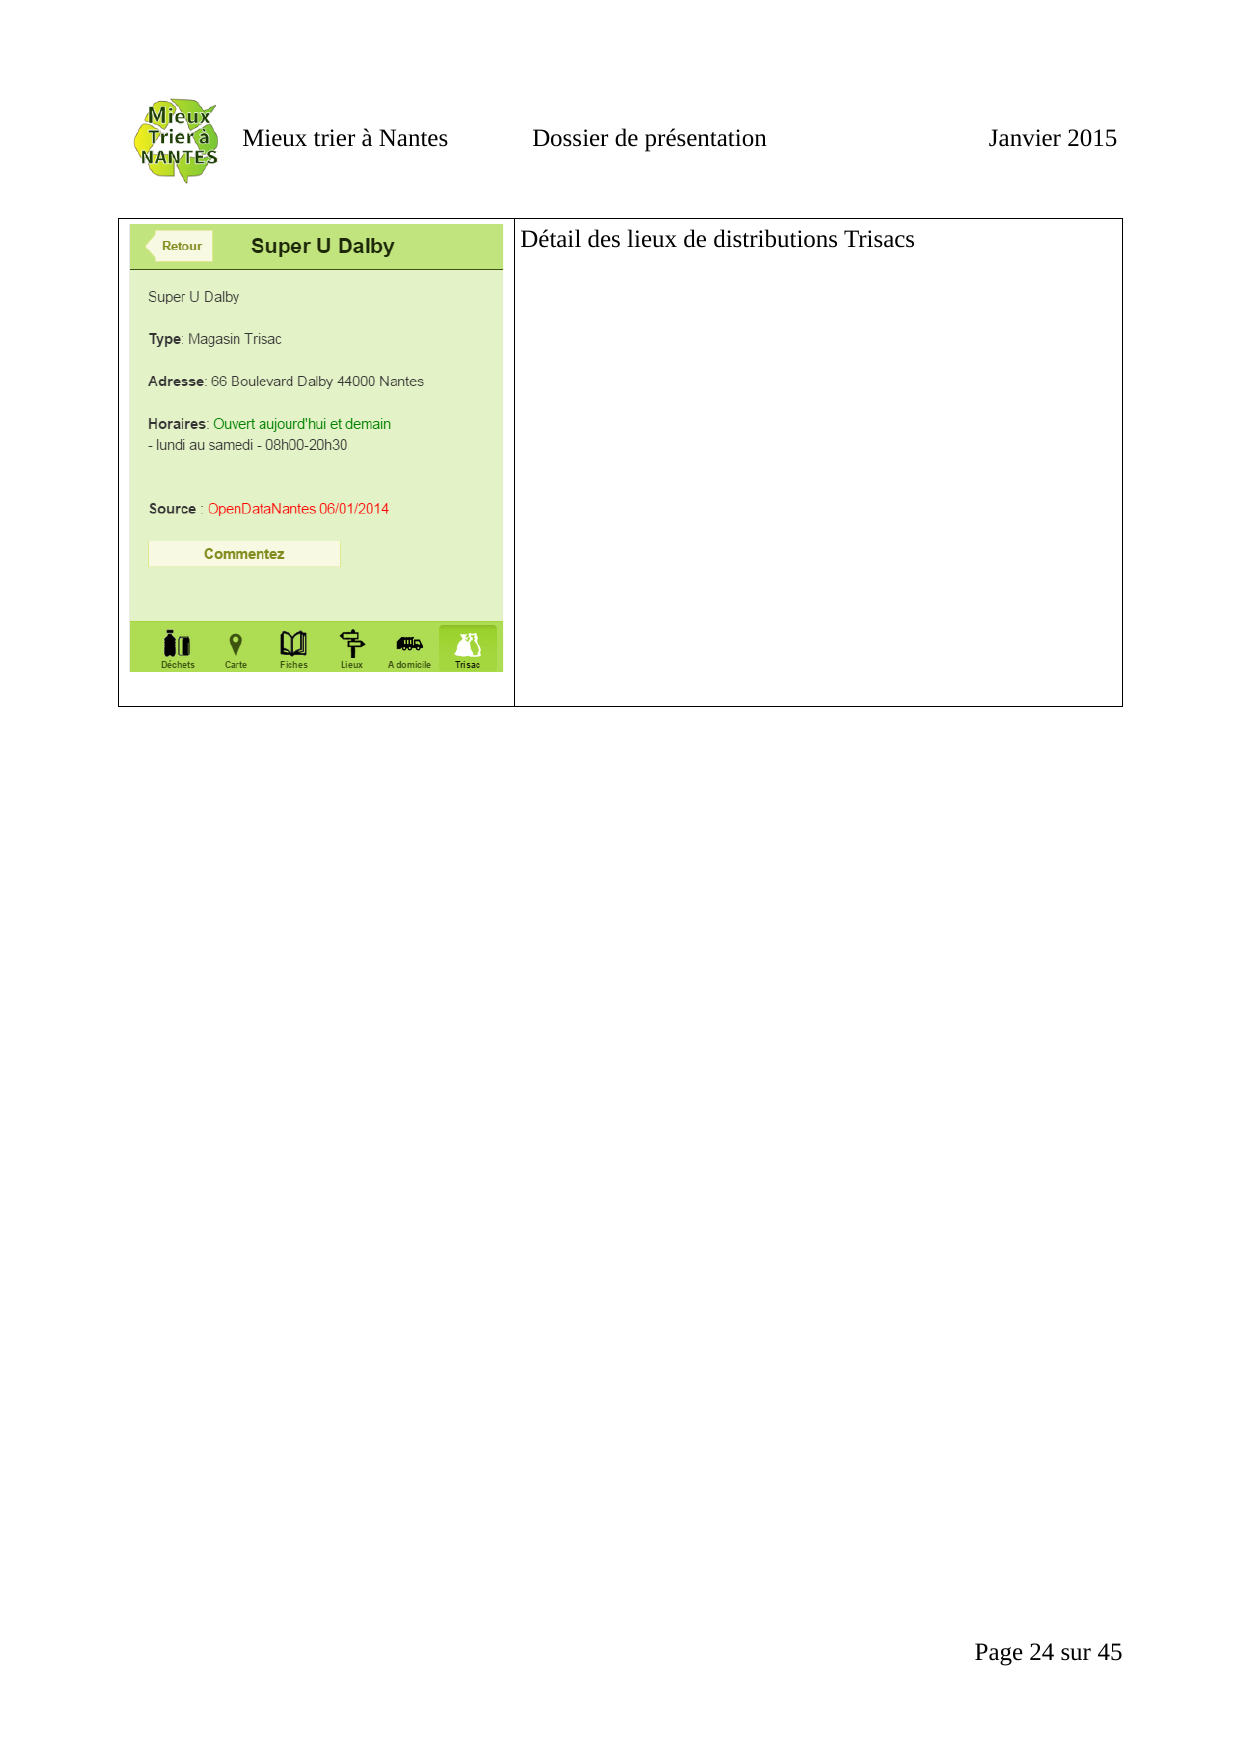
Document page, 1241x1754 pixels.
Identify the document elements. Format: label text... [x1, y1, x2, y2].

table_cell [119, 219, 514, 706]
picture [129, 224, 504, 672]
table_cell Détail des lieux de distributions Trisacs [515, 219, 1122, 706]
picture [131, 95, 221, 185]
